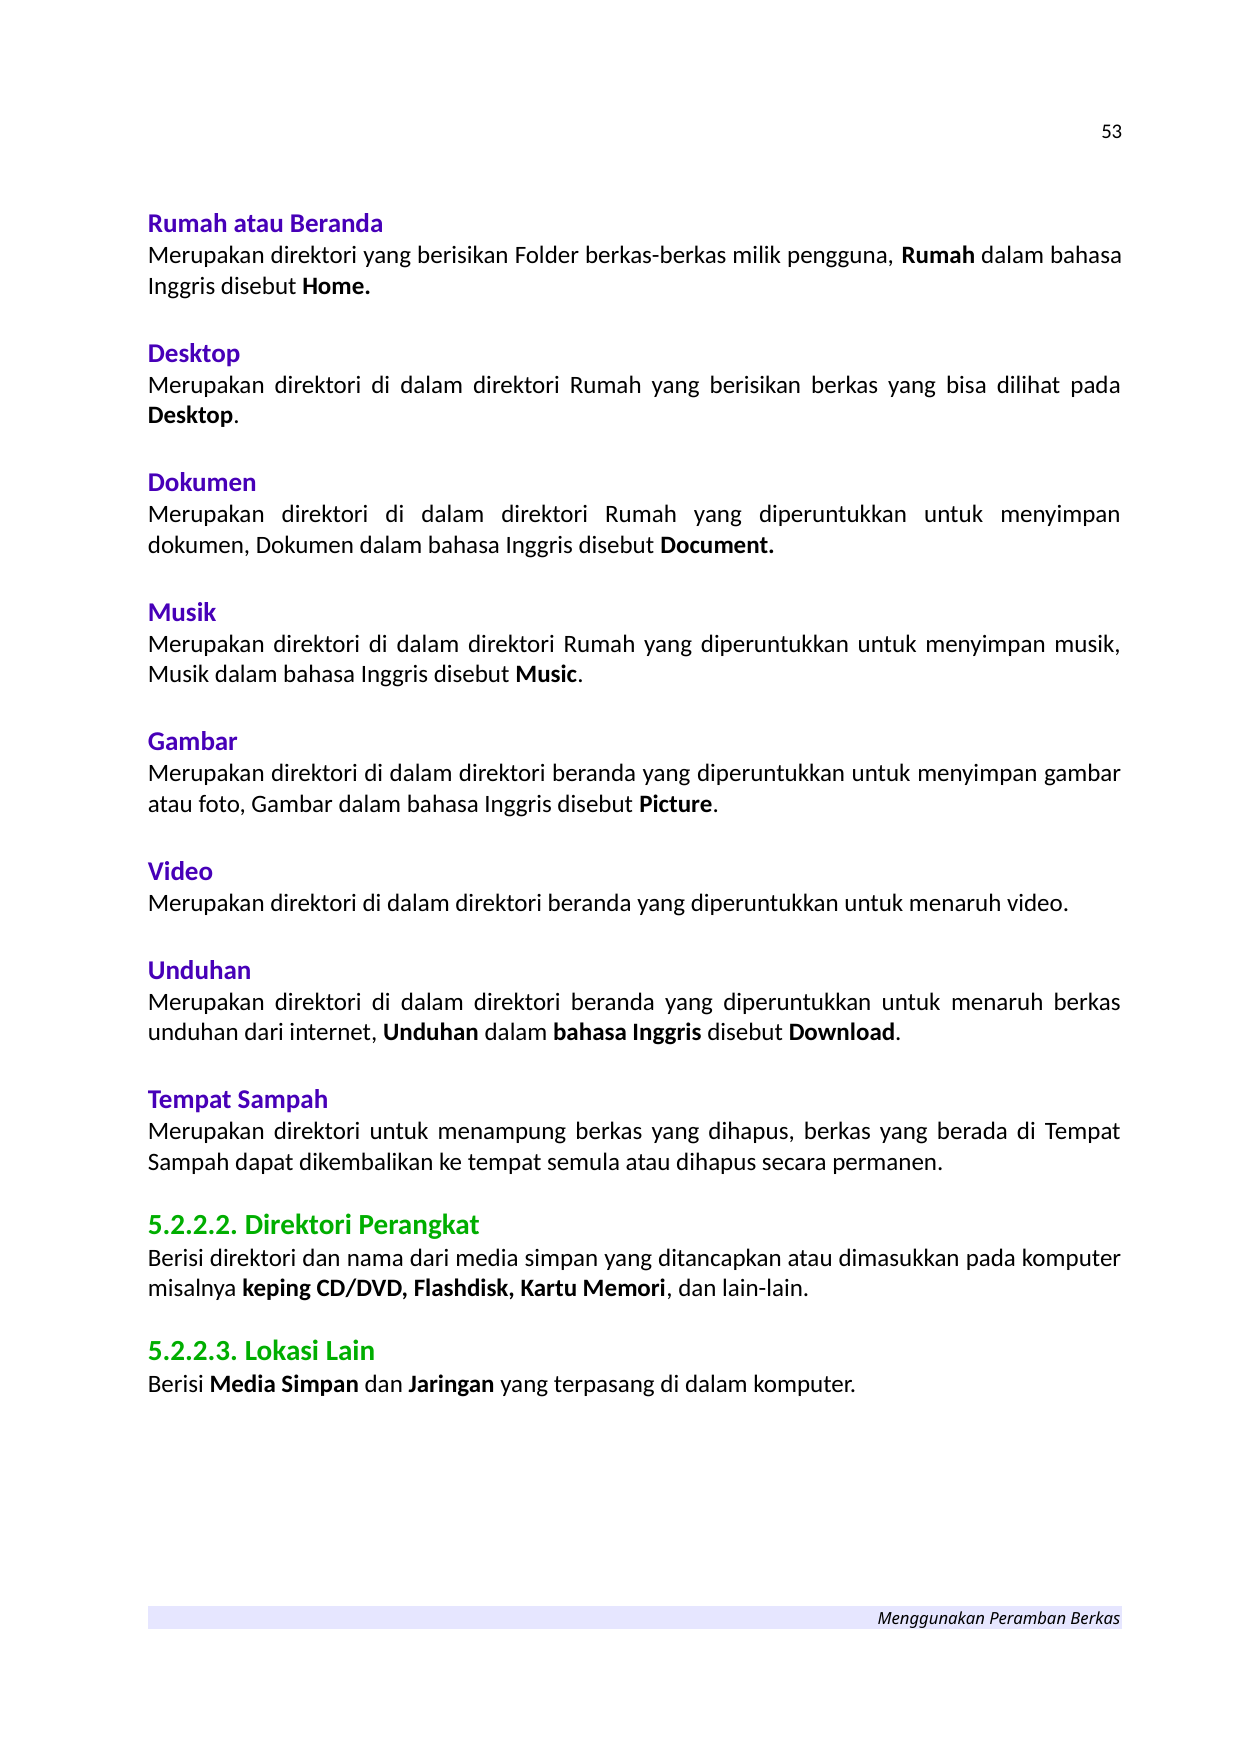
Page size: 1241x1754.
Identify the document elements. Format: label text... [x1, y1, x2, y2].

subtitle Direktori Perangkat [148, 1206, 1122, 1242]
text Merupakan direktori untuk menampung berkas yang dihapus, berkas yang berada di Tempat Sampah dapat dikembalikan ke tempat semula atau dihapus secara permanen. [148, 1116, 1122, 1177]
text Berisi direktori dan nama dari media simpan yang ditancapkan atau dimasukkan pada komputer misalnya keping CD/DVD, Flashdisk, Kartu Memori, dan lain-lain. [148, 1242, 1122, 1303]
subtitle Unduhan [148, 953, 1122, 986]
subtitle Musik [148, 595, 1122, 628]
subtitle Rumah atau Beranda [148, 207, 1122, 240]
text Merupakan direktori di dalam direktori beranda yang diperuntukkan untuk menyimpan gambar atau foto, Gambar dalam bahasa Inggris disebut Picture. [148, 758, 1122, 819]
subtitle Desktop [148, 336, 1122, 369]
text Merupakan direktori yang berisikan Folder berkas-berkas milik pengguna, Rumah dalam bahasa Inggris disebut Home. [148, 240, 1122, 301]
text Berisi Media Simpan dan Jaringan yang terpasang di dalam komputer. [148, 1368, 1122, 1398]
text Merupakan direktori di dalam direktori Rumah yang berisikan berkas yang bisa dilihat pada Desktop. [148, 369, 1122, 430]
text Merupakan direktori di dalam direktori Rumah yang diperuntukkan untuk menyimpan dokumen, Dokumen dalam bahasa Inggris disebut Document. [148, 499, 1122, 560]
text Merupakan direktori di dalam direktori Rumah yang diperuntukkan untuk menyimpan musik, Musik dalam bahasa Inggris disebut Music. [148, 628, 1122, 689]
subtitle Lokasi Lain [148, 1332, 1122, 1368]
text Merupakan direktori di dalam direktori beranda yang diperuntukkan untuk menaruh video. [148, 887, 1122, 918]
subtitle Tempat Sampah [148, 1082, 1122, 1116]
subtitle Video [148, 854, 1122, 887]
subtitle Dokumen [148, 466, 1122, 499]
text Merupakan direktori di dalam direktori beranda yang diperuntukkan untuk menaruh berkas unduhan dari internet, Unduhan dalam bahasa Inggris disebut Download. [148, 986, 1122, 1047]
subtitle Gambar [148, 724, 1122, 758]
